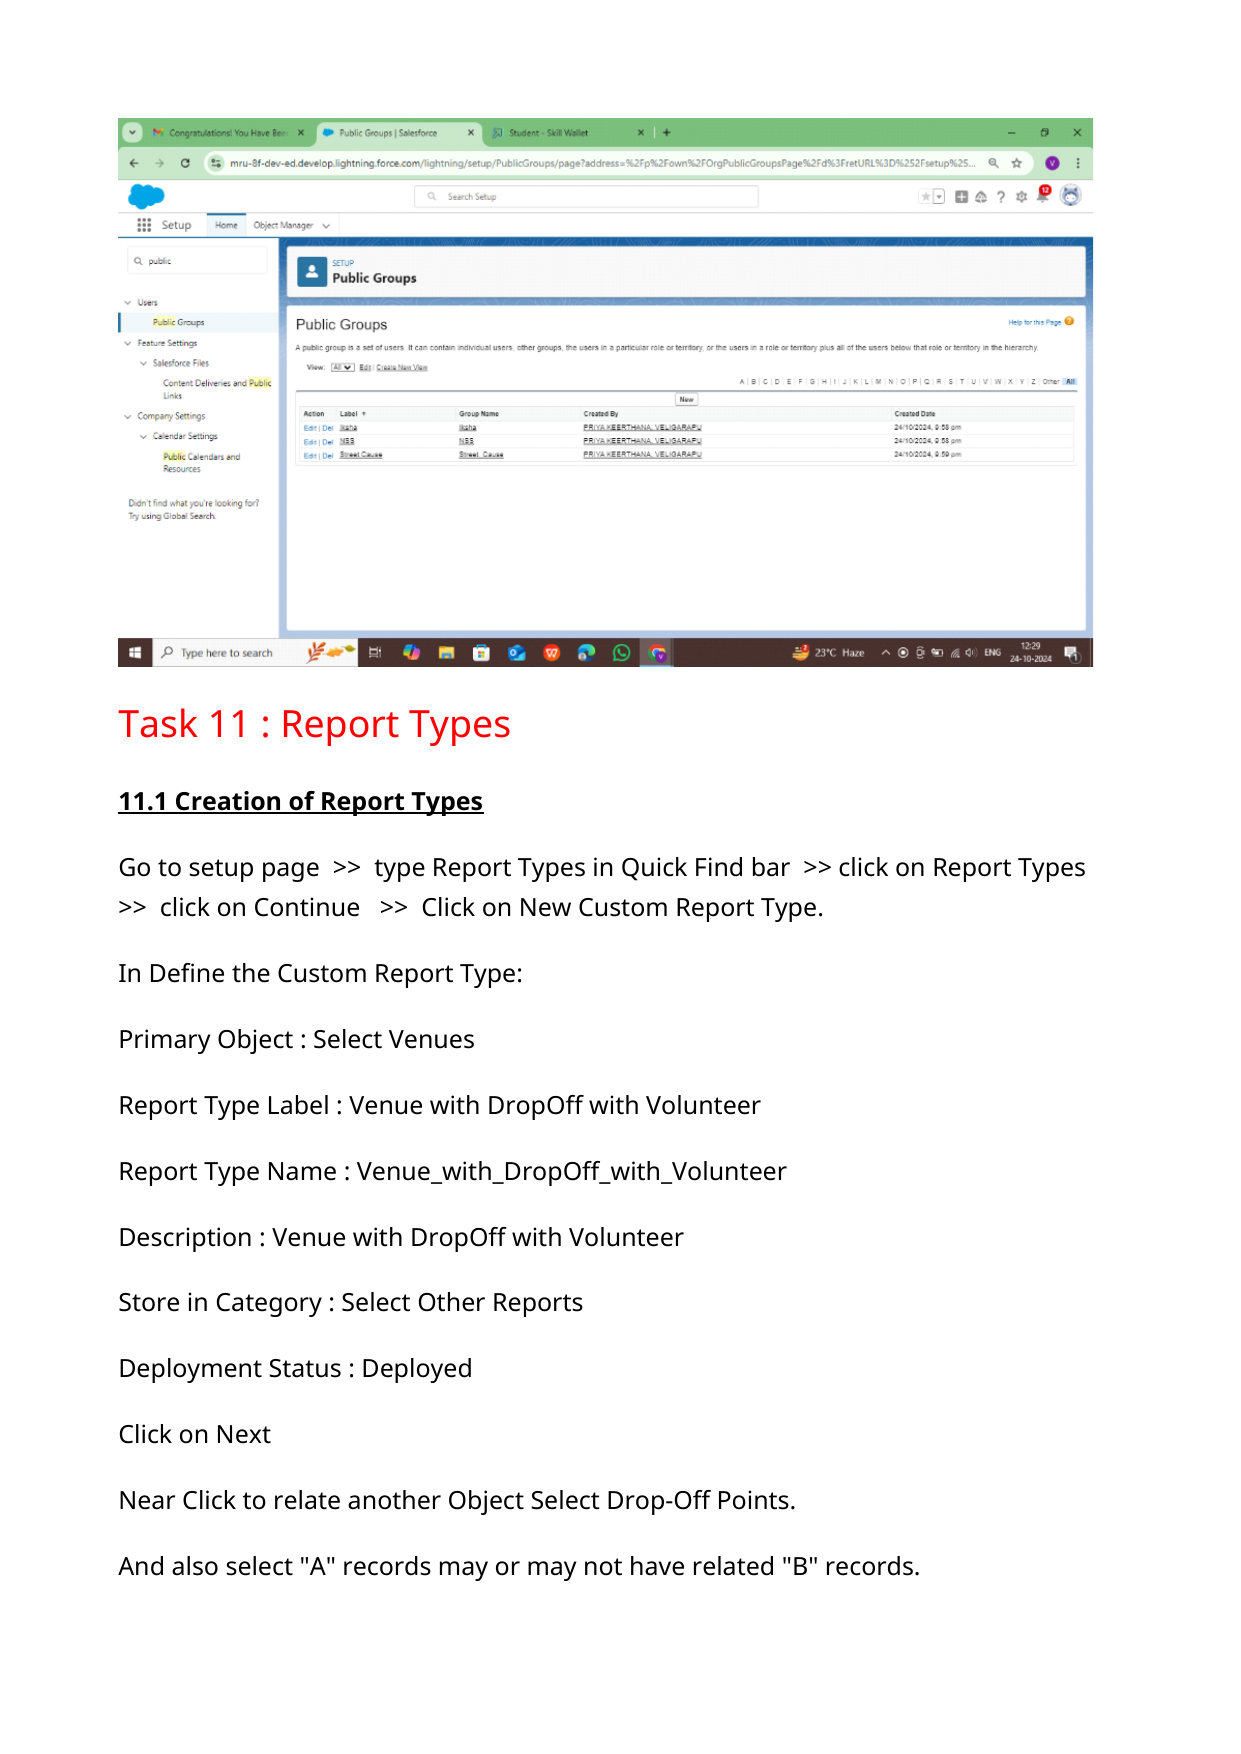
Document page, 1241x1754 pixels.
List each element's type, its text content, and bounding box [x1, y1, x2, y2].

text And also select "A" records may or may not have related "B" records. [118, 1548, 1122, 1582]
text Click on Next [118, 1417, 1122, 1451]
text Store in Category : Select Other Reports [118, 1285, 1122, 1319]
text 11.1 Creation of Report Types [118, 783, 1122, 817]
text Go to setup page >> type Report Types in Quick Find bar >> click on Report Types >> click on Continue >> Click on New Custom Report Type. [118, 849, 1122, 924]
text Near Click to relate another Object Select Drop-Off Points. [118, 1482, 1122, 1517]
text In Define the Custom Report Type: [118, 956, 1122, 990]
text Description : Venue with DropOff with Volunteer [118, 1219, 1122, 1253]
text Task 11 : Report Types [118, 697, 1122, 748]
text Primary Object : Select Venues [118, 1022, 1122, 1056]
text Report Type Label : Venue with DropOff with Volunteer [118, 1087, 1122, 1122]
text Report Type Name : Venue_with_DropOff_with_Volunteer [118, 1153, 1122, 1187]
text Deployment Status : Deployed [118, 1351, 1122, 1385]
